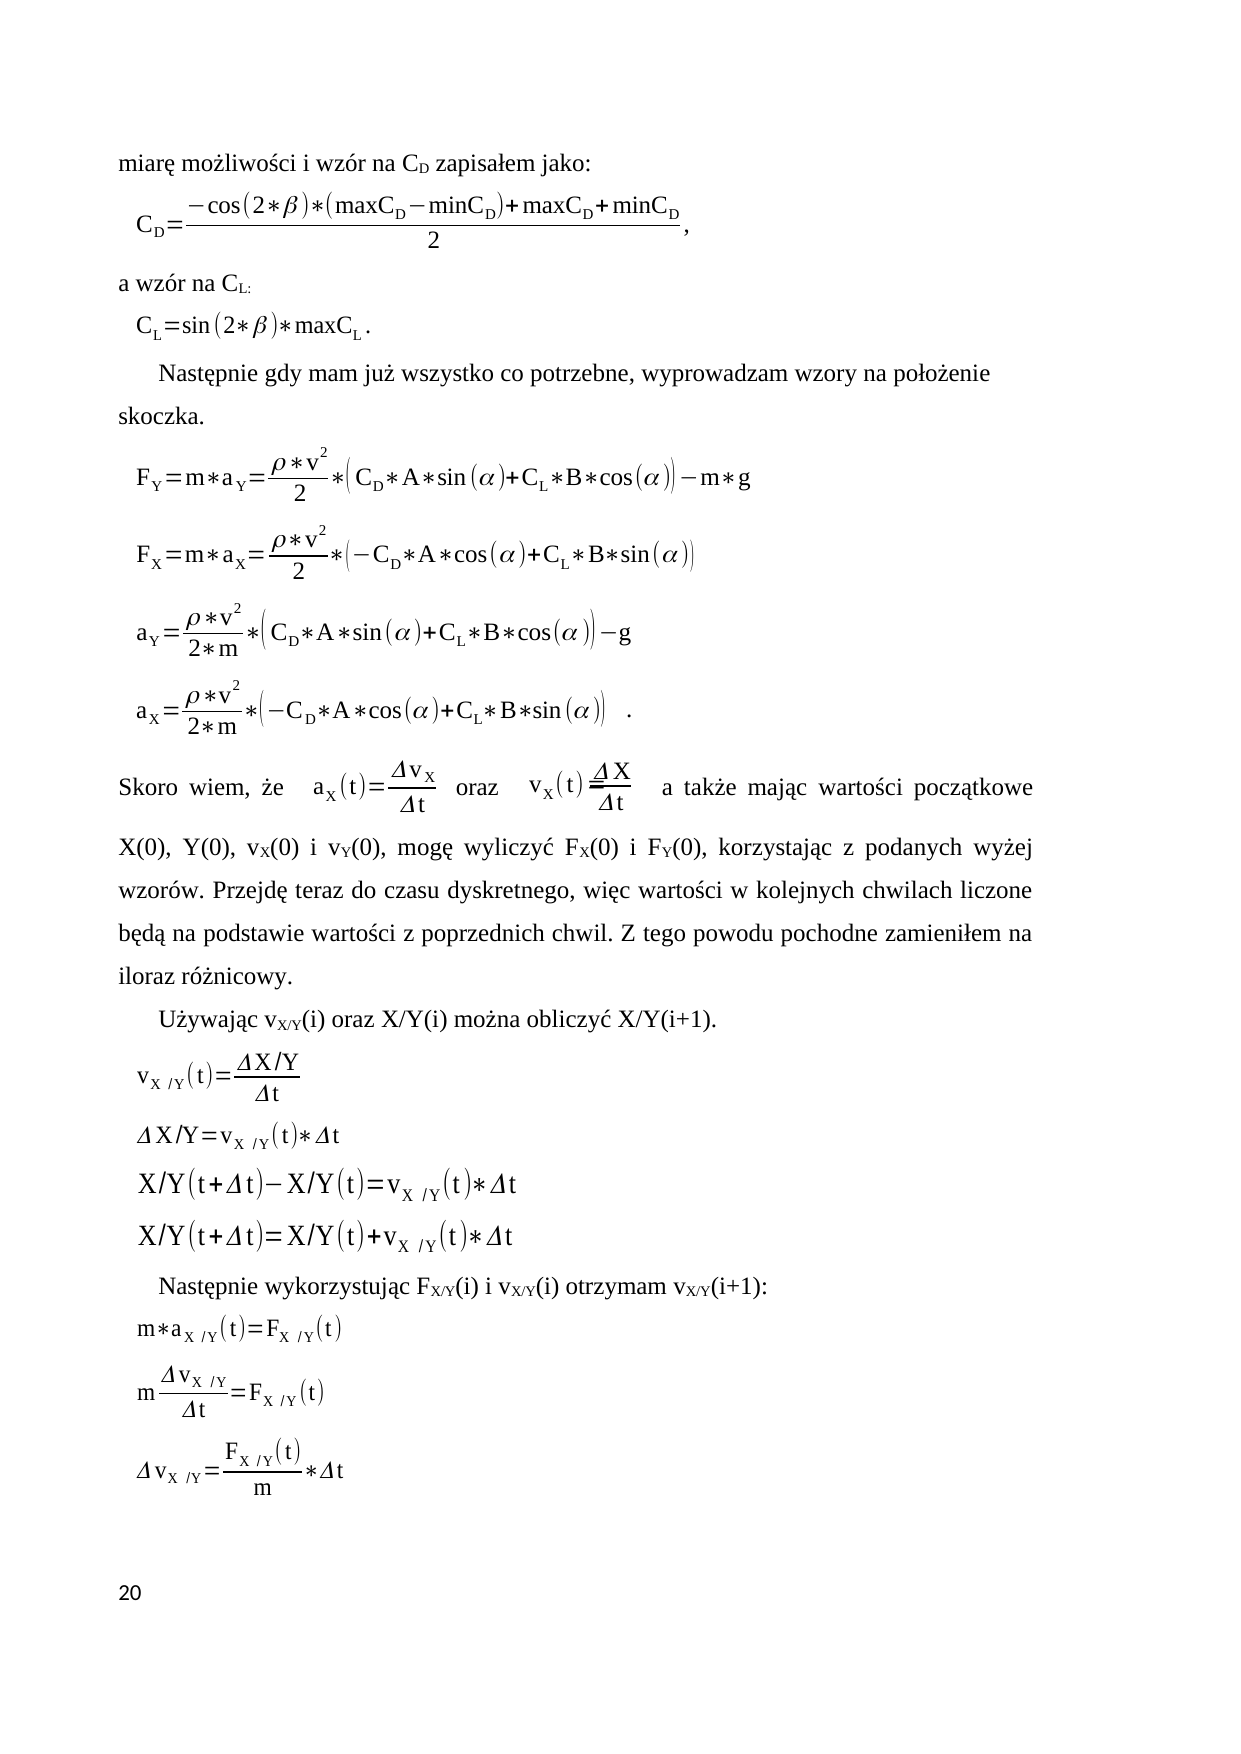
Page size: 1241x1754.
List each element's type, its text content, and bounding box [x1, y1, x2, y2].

text a wzór na CL: [118, 268, 1033, 297]
text Następnie gdy mam już wszystko co potrzebne, wyprowadzam wzory na położenie skoczka. [118, 358, 1033, 429]
text . [118, 677, 1033, 740]
text Używając vX/Y(i) oraz X/Y(i) można obliczyć X/Y(i+1). [118, 1004, 1033, 1033]
text miarę możliwości i wzór na CD zapisałem jako: [118, 148, 1033, 176]
text Skoro wiem, że oraz a także mając wartości początkowe X(0), Y(0), vX(0) i vY(0), mogę wyliczyć FX(0) i FY(0), korzystając z podanych wyżej wzorów. Przejdę teraz do czasu dyskretnego, więc wartości w kolejnych chwilach liczone będą na podstawie wartości z poprzednich chwil. Z tego powodu pochodne zamieniłem na iloraz różnicowy. [118, 755, 1033, 990]
text Następnie wykorzystując FX/Y(i) i vX/Y(i) otrzymam vX/Y(i+1): [118, 1271, 1033, 1300]
